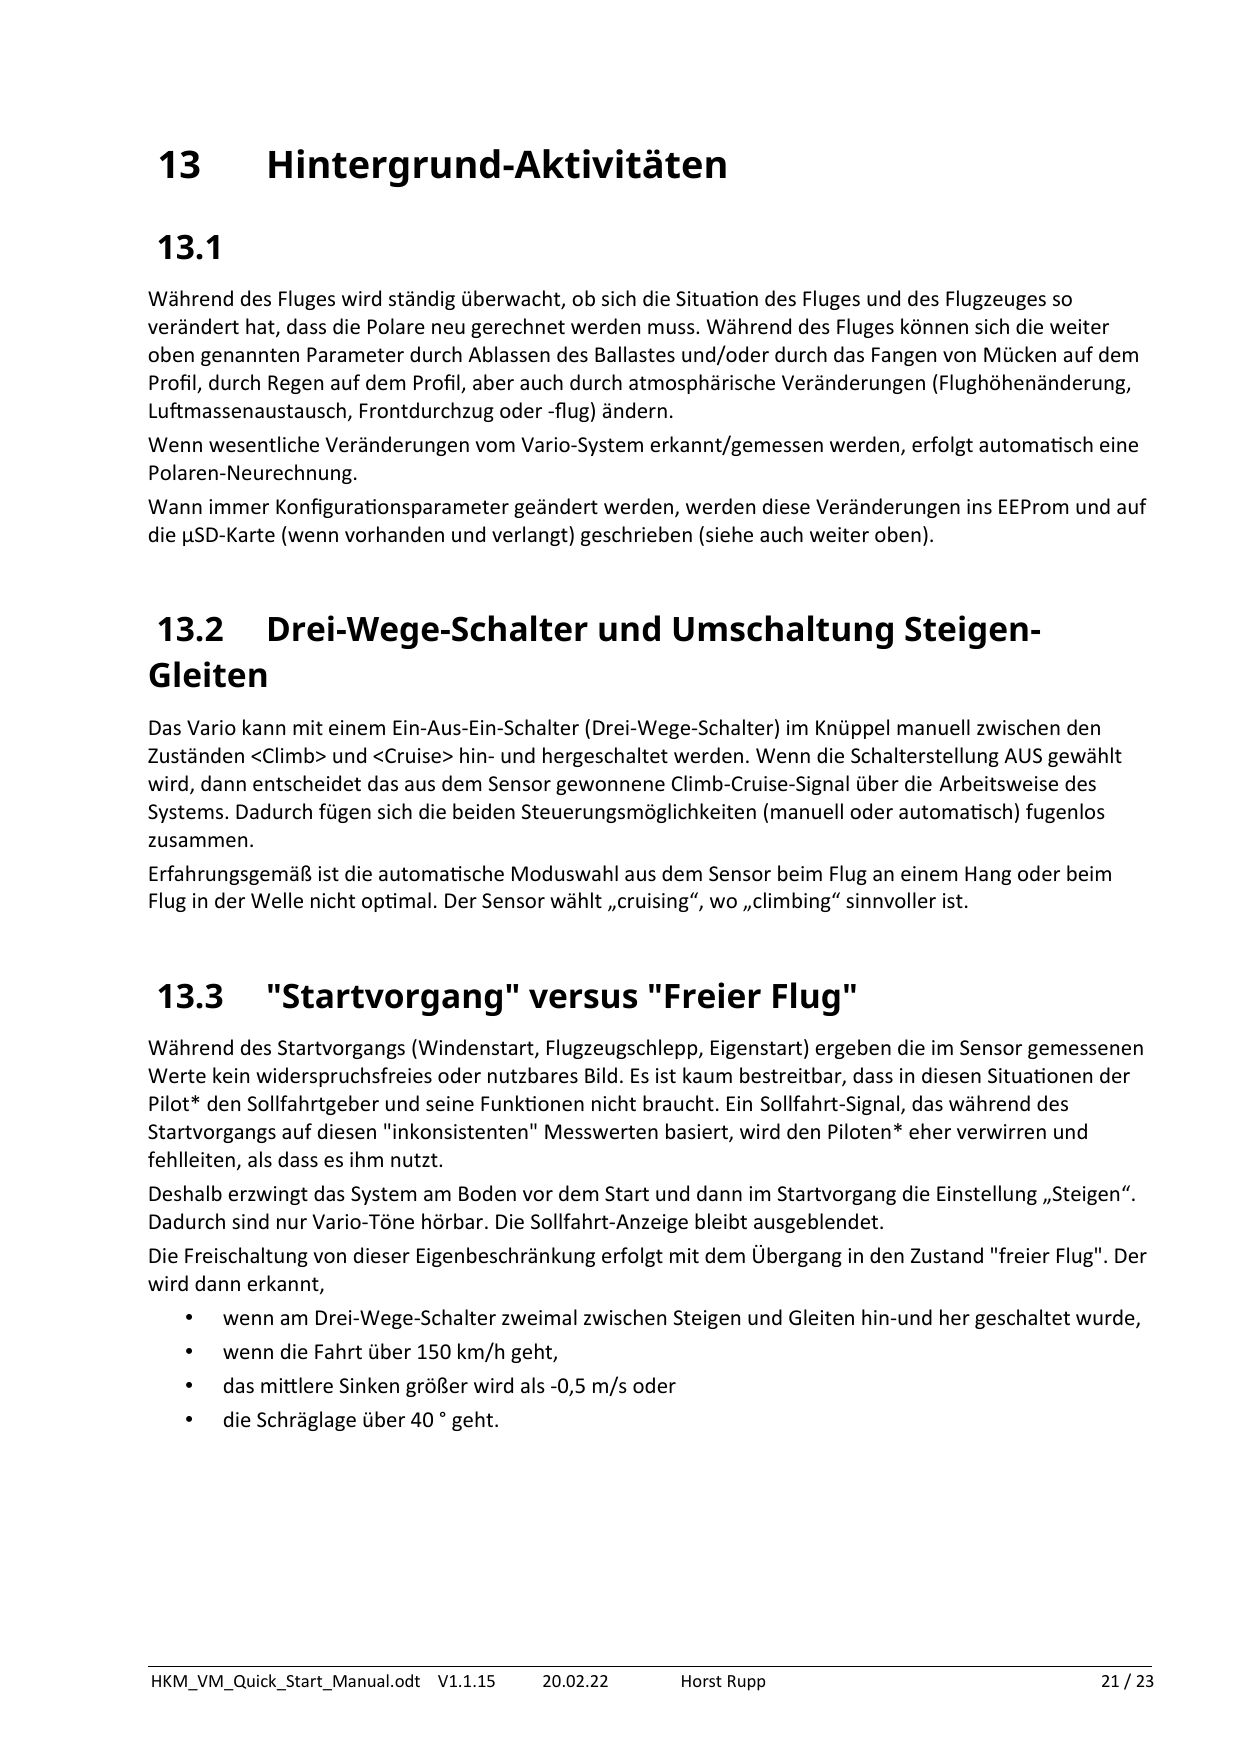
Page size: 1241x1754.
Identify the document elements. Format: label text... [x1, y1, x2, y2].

subtitle "Startvorgang" versus "Freier Flug" [148, 972, 1152, 1018]
list wenn die Fahrt über 150 km/h geht, [185, 1337, 1152, 1365]
text Das Vario kann mit einem Ein-Aus-Ein-Schalter (Drei-Wege-Schalter) im Knüppel manuell zwischen den Zuständen <Climb> und <Cruise> hin- und hergeschaltet werden. Wenn die Schalterstellung AUS gewählt wird, dann entscheidet das aus dem Sensor gewonnene Climb-Cruise-Signal über die Arbeitsweise des Systems. Dadurch fügen sich die beiden Steuerungsmöglichkeiten (manuell oder automatisch) fugenlos zusammen. [148, 713, 1152, 853]
text Erfahrungsgemäß ist die automatische Moduswahl aus dem Sensor beim Flug an einem Hang oder beim Flug in der Welle nicht optimal. Der Sensor wählt „cruising“, wo „climbing“ sinnvoller ist. [148, 859, 1152, 915]
text Wann immer Konfigurationsparameter geändert werden, werden diese Veränderungen ins EEProm und auf die µSD-Karte (wenn vorhanden und verlangt) geschrieben (siehe auch weiter oben). [148, 492, 1152, 548]
subtitle Drei-Wege-Schalter und Umschaltung Steigen-Gleiten [148, 606, 1152, 697]
text Deshalb erzwingt das System am Boden vor dem Start und dann im Startvorgang die Einstellung „Steigen“. Dadurch sind nur Vario-Töne hörbar. Die Sollfahrt-Anzeige bleibt ausgeblendet. [148, 1179, 1152, 1235]
text Während des Startvorgangs (Windenstart, Flugzeugschlepp, Eigenstart) ergeben die im Sensor gemessenen Werte kein widerspruchsfreies oder nutzbares Bild. Es ist kaum bestreitbar, dass in diesen Situationen der Pilot* den Sollfahrtgeber und seine Funktionen nicht braucht. Ein Sollfahrt-Signal, das während des Startvorgangs auf diesen "inkonsistenten" Messwerten basiert, wird den Piloten* eher verwirren und fehlleiten, als dass es ihm nutzt. [148, 1033, 1152, 1173]
list wenn am Drei-Wege-Schalter zweimal zwischen Steigen und Gleiten hin-und her geschaltet wurde, [185, 1303, 1152, 1331]
text Wenn wesentliche Veränderungen vom Vario-System erkannt/gemessen werden, erfolgt automatisch eine Polaren-Neurechnung. [148, 430, 1152, 486]
list das mittlere Sinken größer wird als -0,5 m/s oder [185, 1371, 1152, 1399]
text Die Freischaltung von dieser Eigenbeschränkung erfolgt mit dem Übergang in den Zustand "freier Flug". Der wird dann erkannt, [148, 1241, 1152, 1297]
subtitle Hintergrund-Aktivitäten [148, 138, 1128, 190]
text Während des Fluges wird ständig überwacht, ob sich die Situation des Fluges und des Flugzeuges so verändert hat, dass die Polare neu gerechnet werden muss. Während des Fluges können sich die weiter oben genannten Parameter durch Ablassen des Ballastes und/oder durch das Fangen von Mücken auf dem Profil, durch Regen auf dem Profil, aber auch durch atmosphärische Veränderungen (Flughöhenänderung, Luftmassenaustausch, Frontdurchzug oder -flug) ändern. [148, 284, 1152, 424]
list die Schräglage über 40 ° geht. [185, 1405, 1152, 1433]
